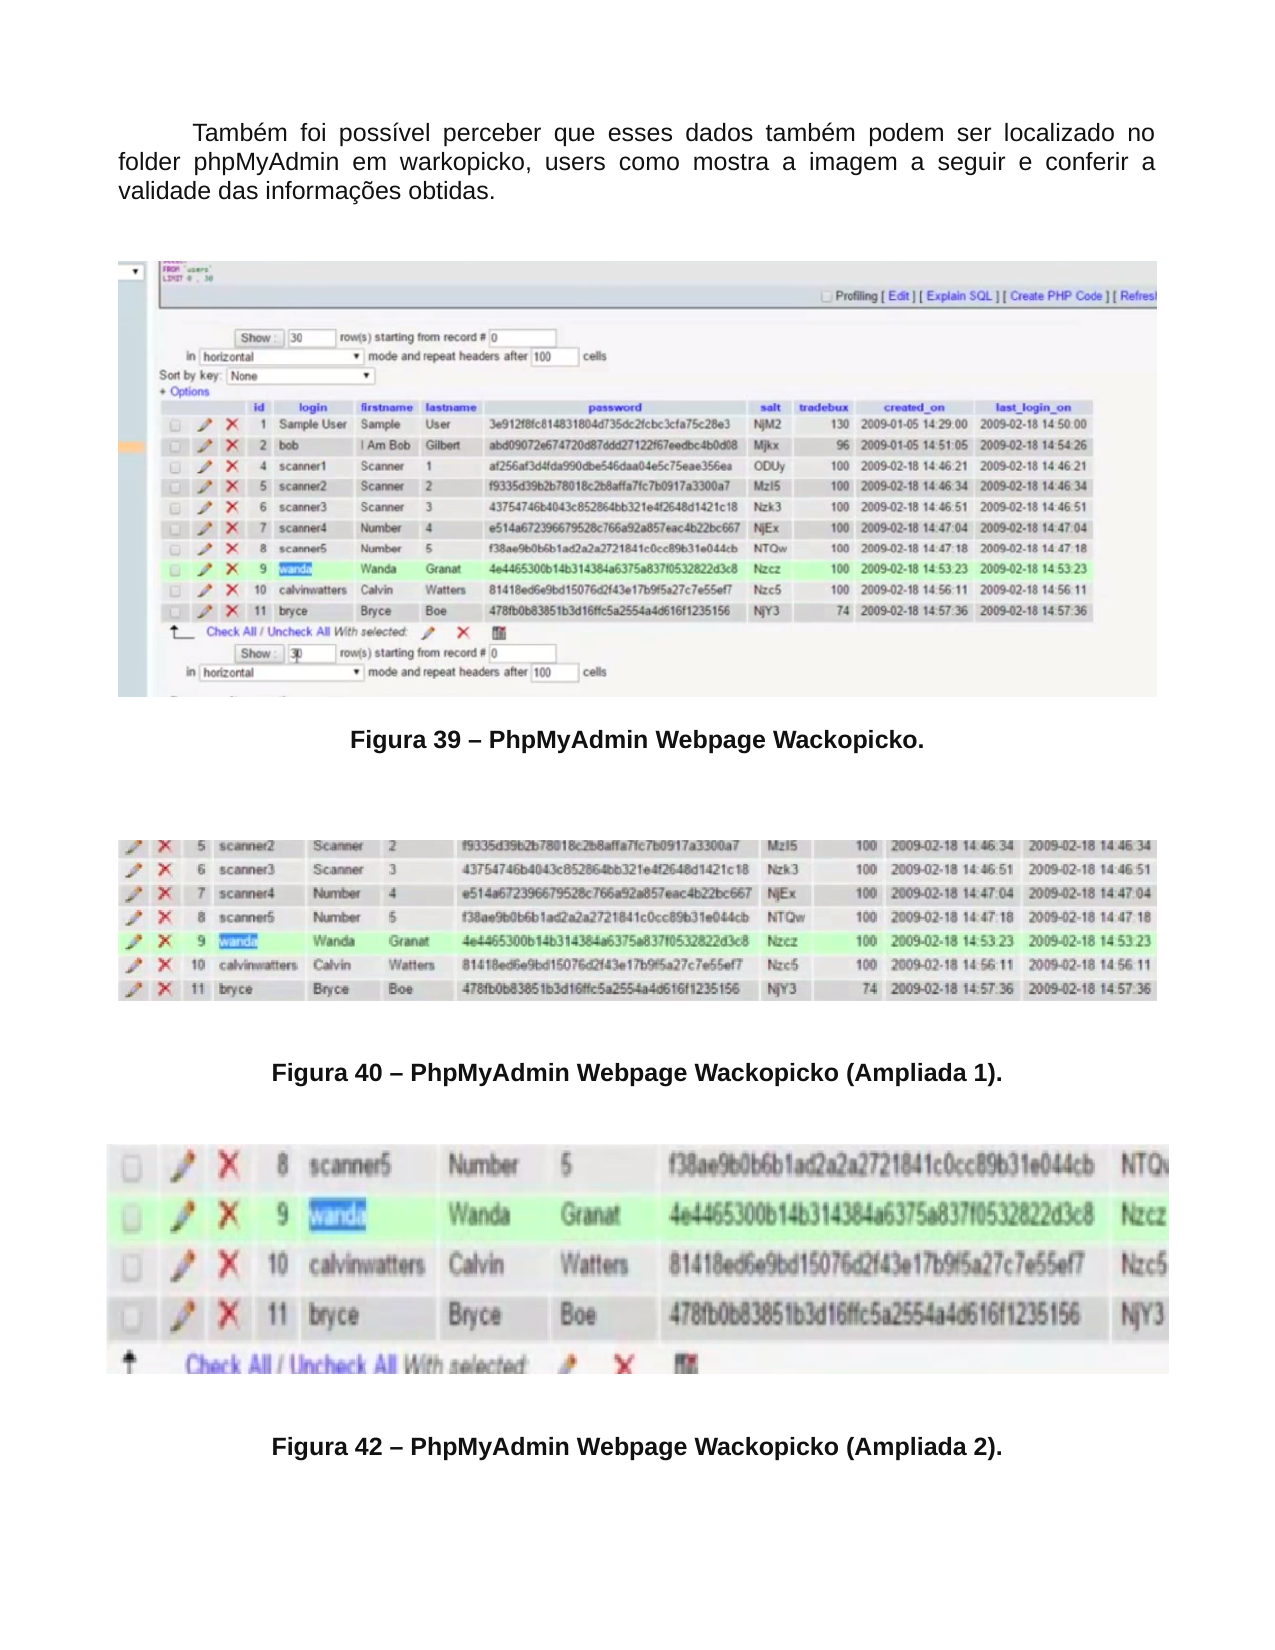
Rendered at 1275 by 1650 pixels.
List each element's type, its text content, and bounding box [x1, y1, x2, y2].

text Figura 42 – PhpMyAdmin Webpage Wackopicko (Ampliada 2). [118, 1432, 1157, 1460]
picture [106, 1144, 1169, 1374]
text Figura 39 – PhpMyAdmin Webpage Wackopicko. [118, 725, 1157, 754]
text Também foi possível perceber que esses dados também podem ser localizado no folder phpMyAdmin em warkopicko, users como mostra a imagem a seguir e conferir a validade das informações obtidas. [118, 118, 1157, 204]
text Figura 40 – PhpMyAdmin Webpage Wackopicko (Ampliada 1). [118, 1058, 1157, 1087]
picture [118, 261, 1157, 697]
picture [118, 840, 1157, 1001]
